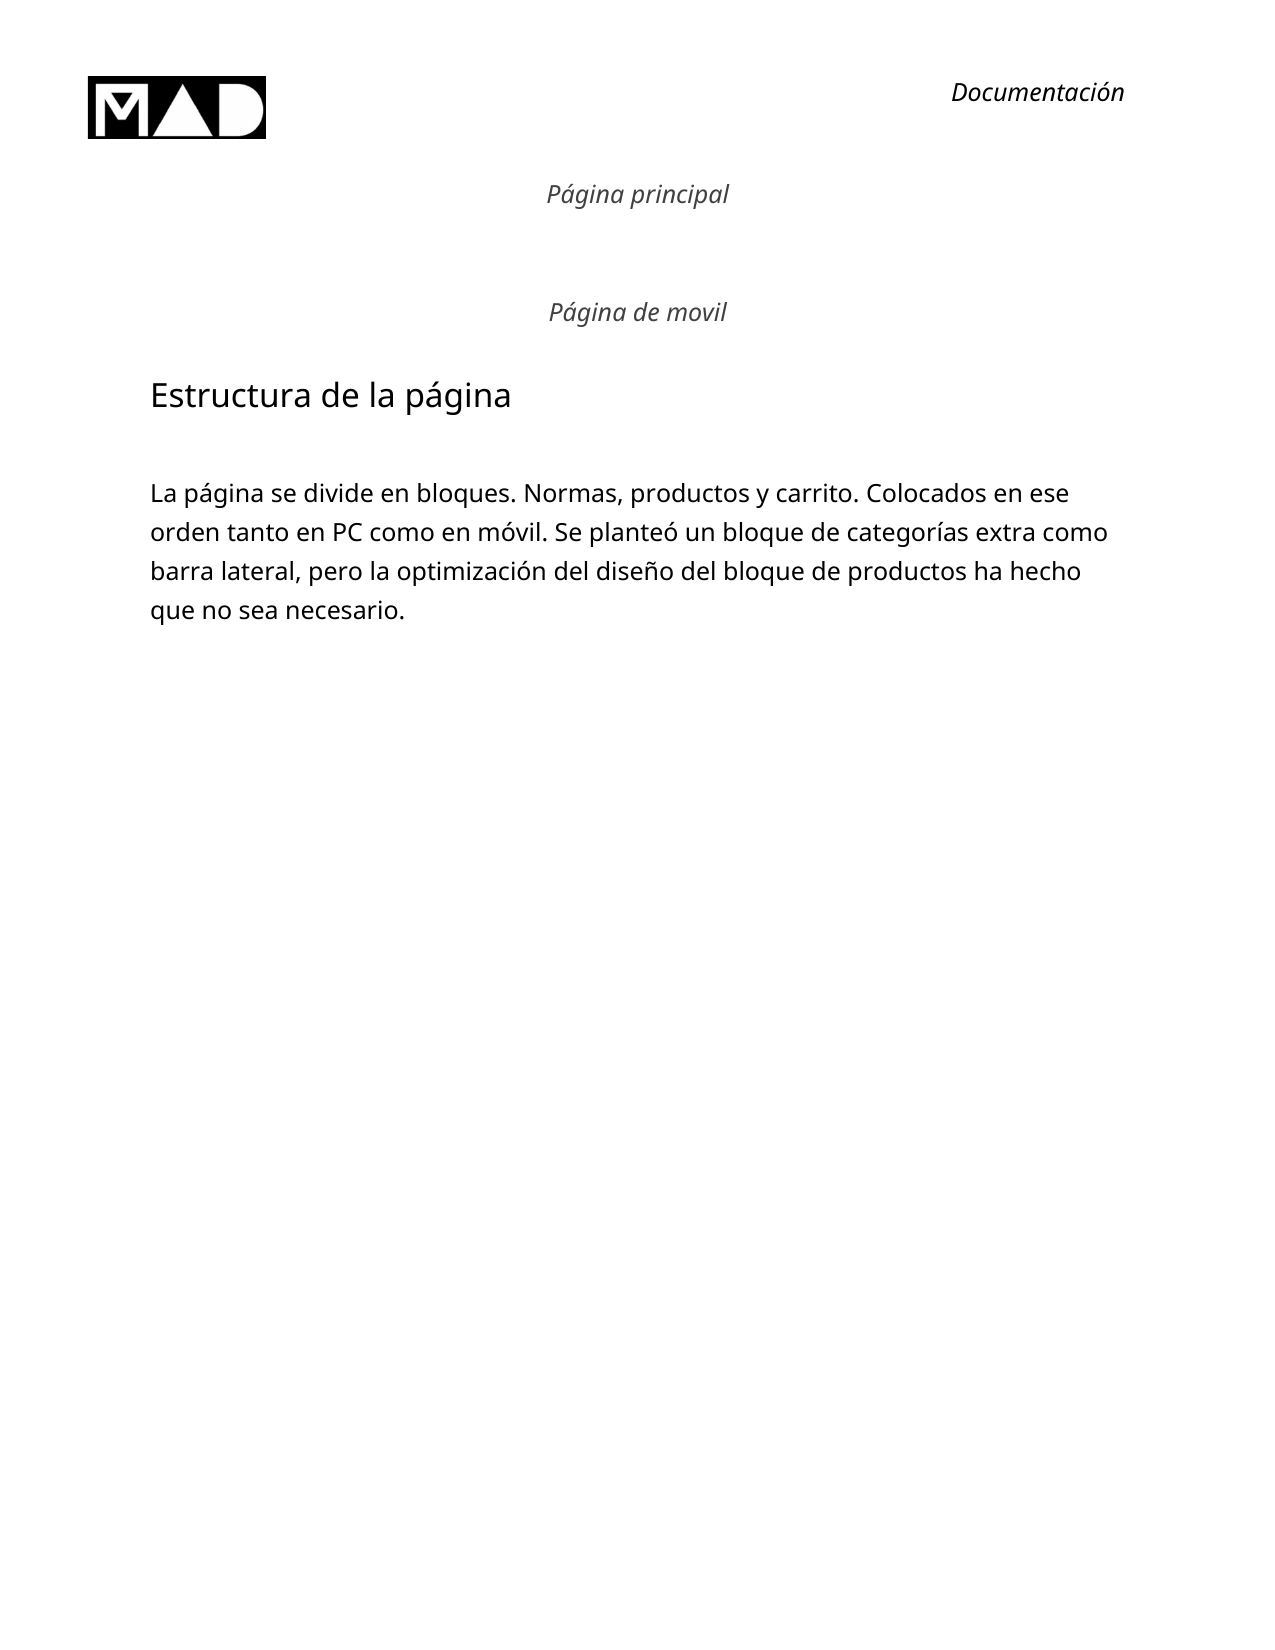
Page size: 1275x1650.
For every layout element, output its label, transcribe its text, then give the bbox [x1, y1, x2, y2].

text Página de movil [150, 295, 1125, 329]
text Página principal [150, 177, 1125, 211]
subtitle Estructura de la página [150, 371, 1125, 417]
text La página se divide en bloques. Normas, productos y carrito. Colocados en ese orden tanto en PC como en móvil. Se planteó un bloque de categorías extra como barra lateral, pero la optimización del diseño del bloque de productos ha hecho que no sea necesario. [150, 475, 1125, 627]
picture [93, 76, 268, 144]
